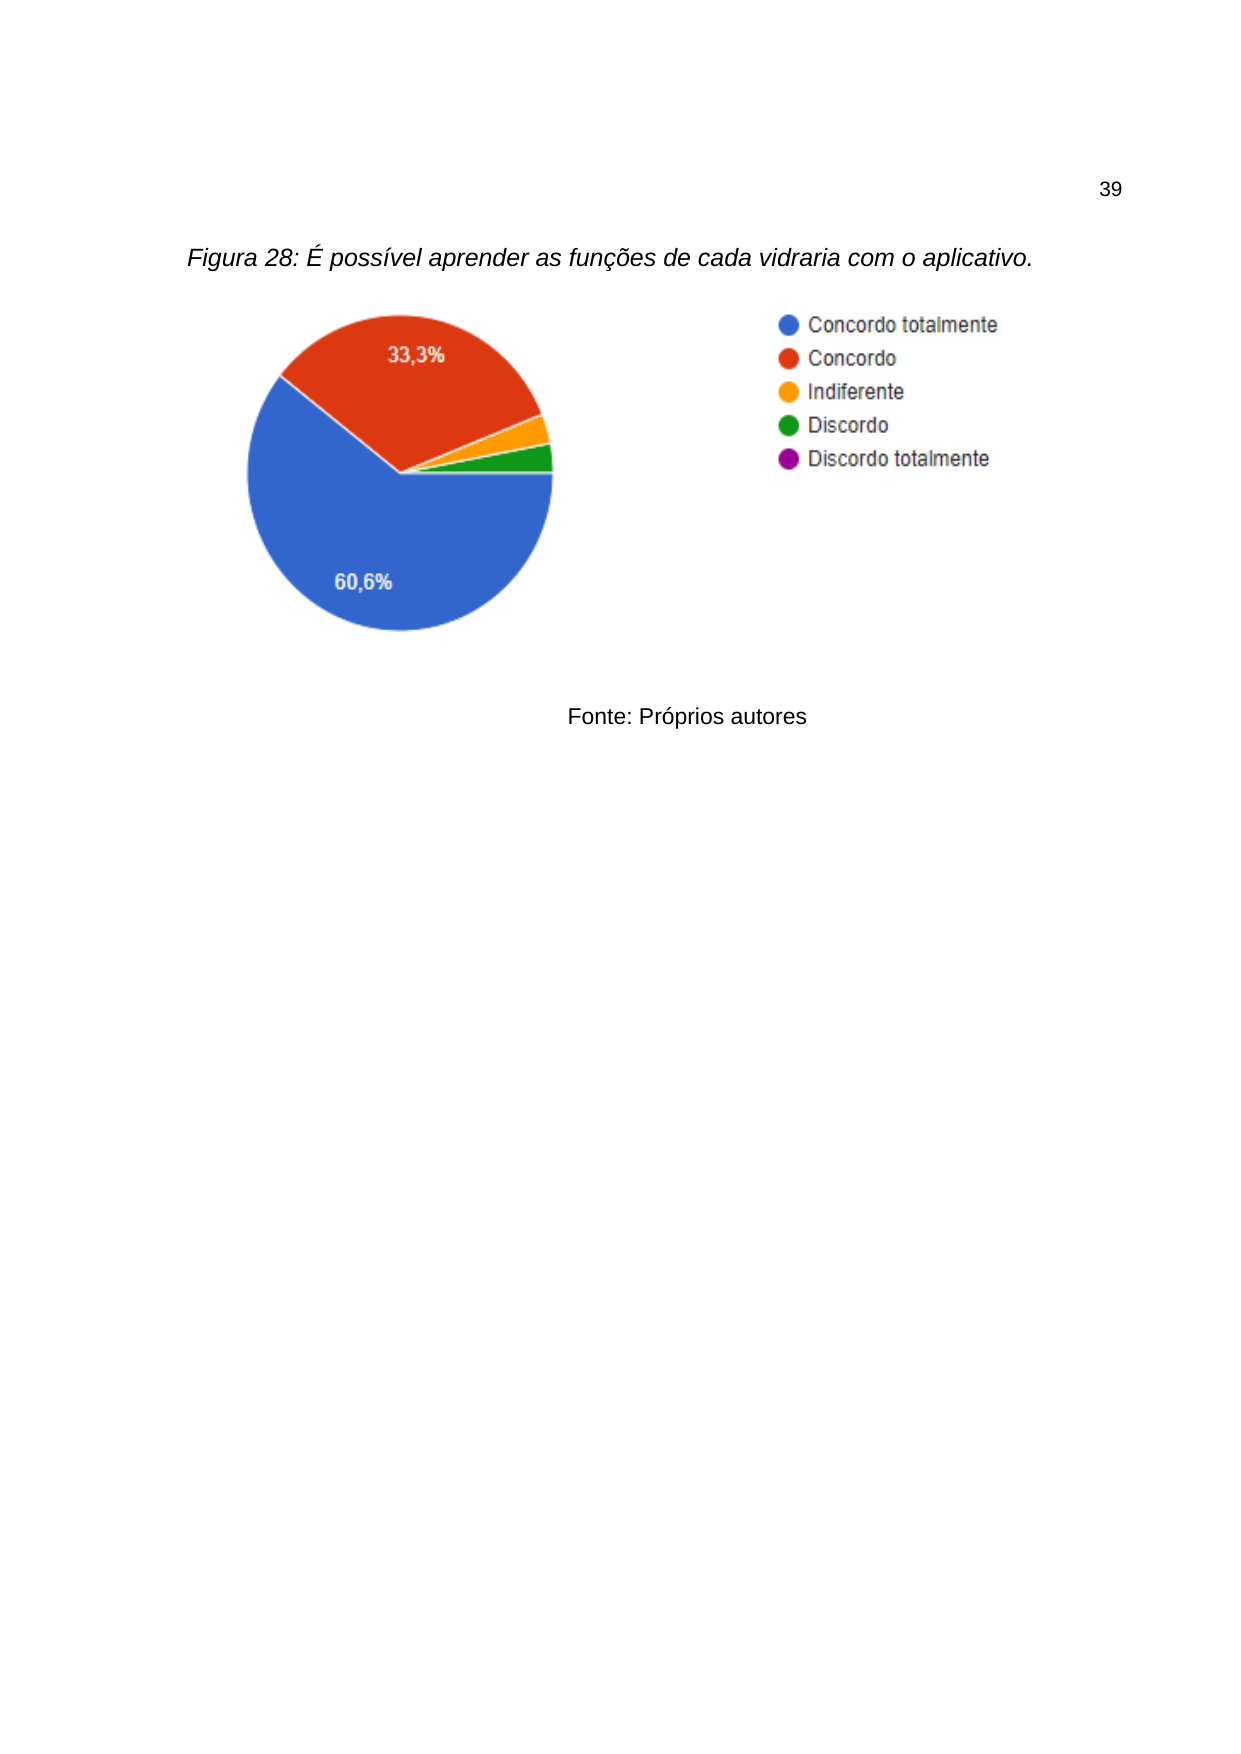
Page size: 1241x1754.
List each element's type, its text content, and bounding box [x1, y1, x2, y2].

text Fonte: Próprios autores [177, 703, 1122, 729]
picture [177, 271, 1045, 676]
text Figura 28: É possível aprender as funções de cada vidraria com o aplicativo. [177, 243, 1044, 271]
